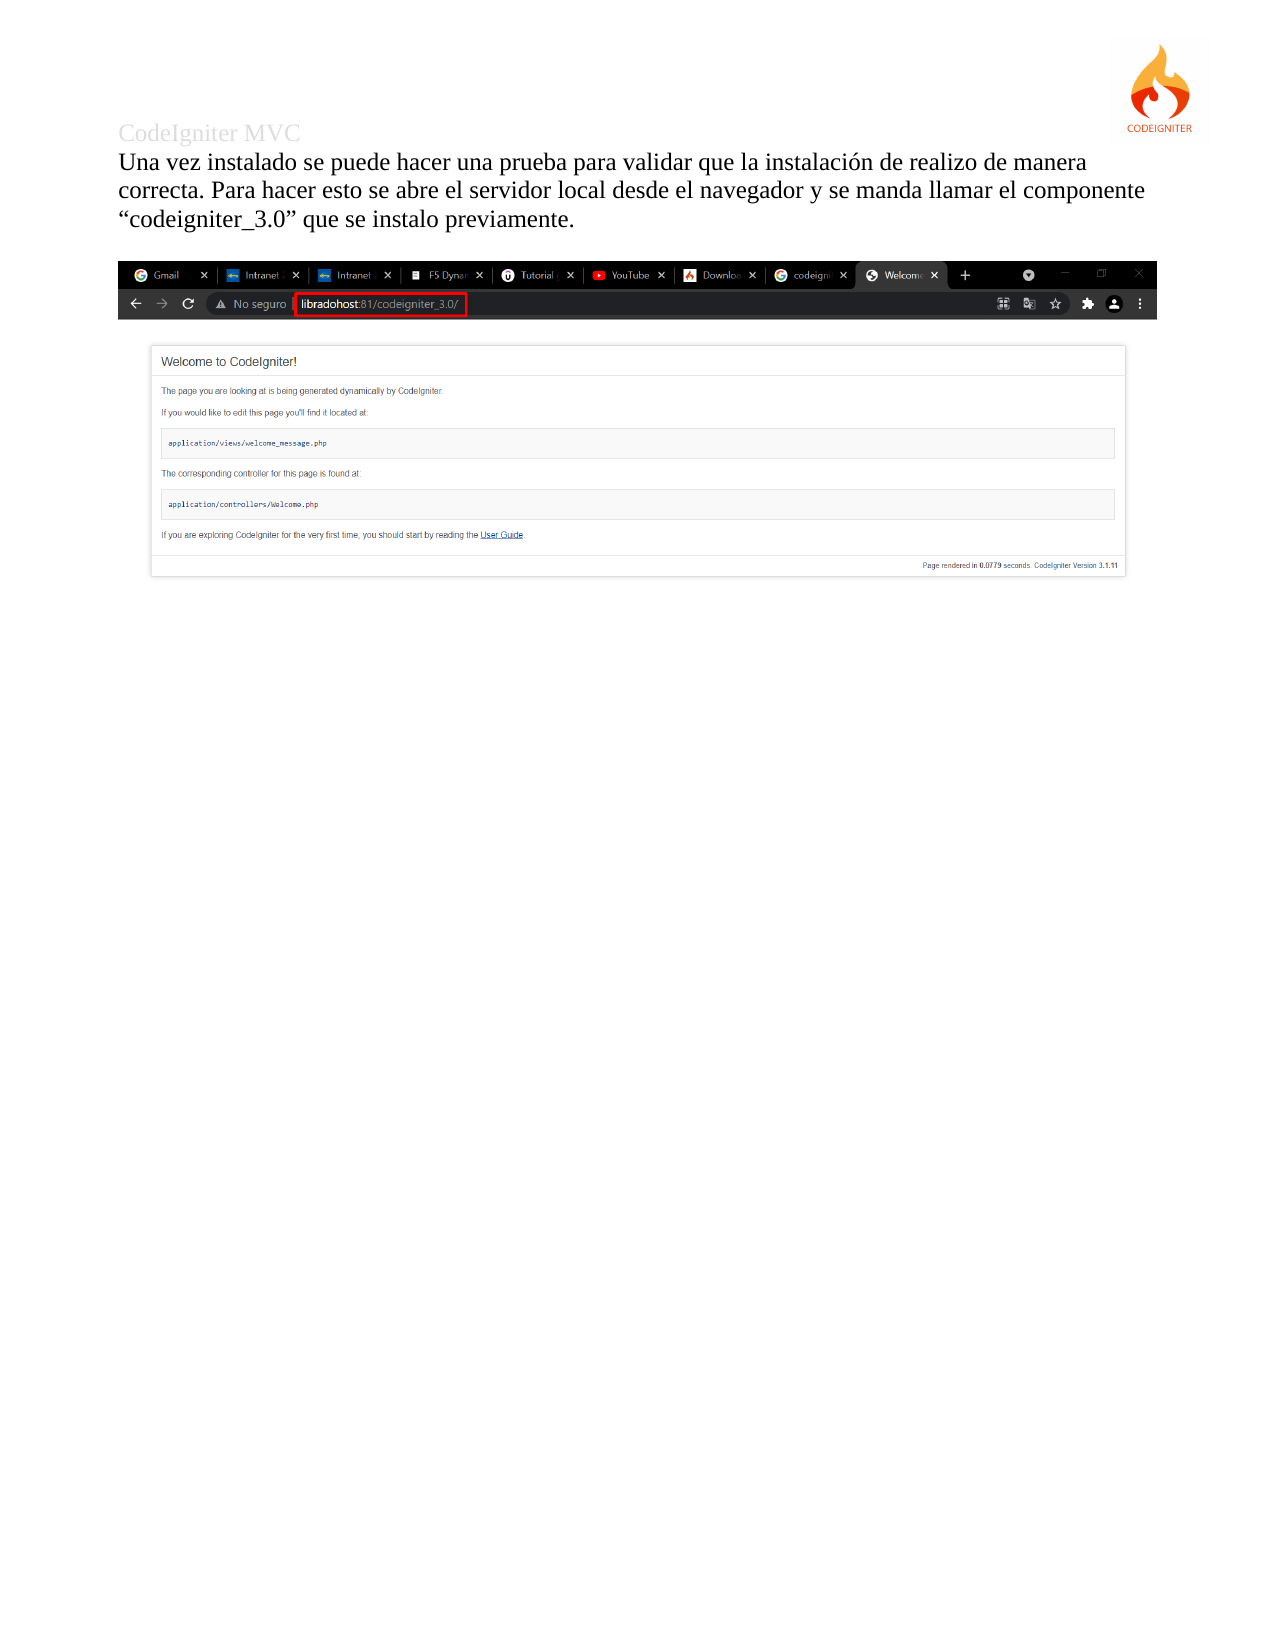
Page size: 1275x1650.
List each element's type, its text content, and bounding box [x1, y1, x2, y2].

picture [118, 261, 1157, 654]
picture [1107, 36, 1213, 142]
text Una vez instalado se puede hacer una prueba para validar que la instalación de realizo de manera correcta. Para hacer esto se abre el servidor local desde el navegador y se manda llamar el componente “codeigniter_3.0” que se instalo previamente. [118, 147, 1157, 233]
